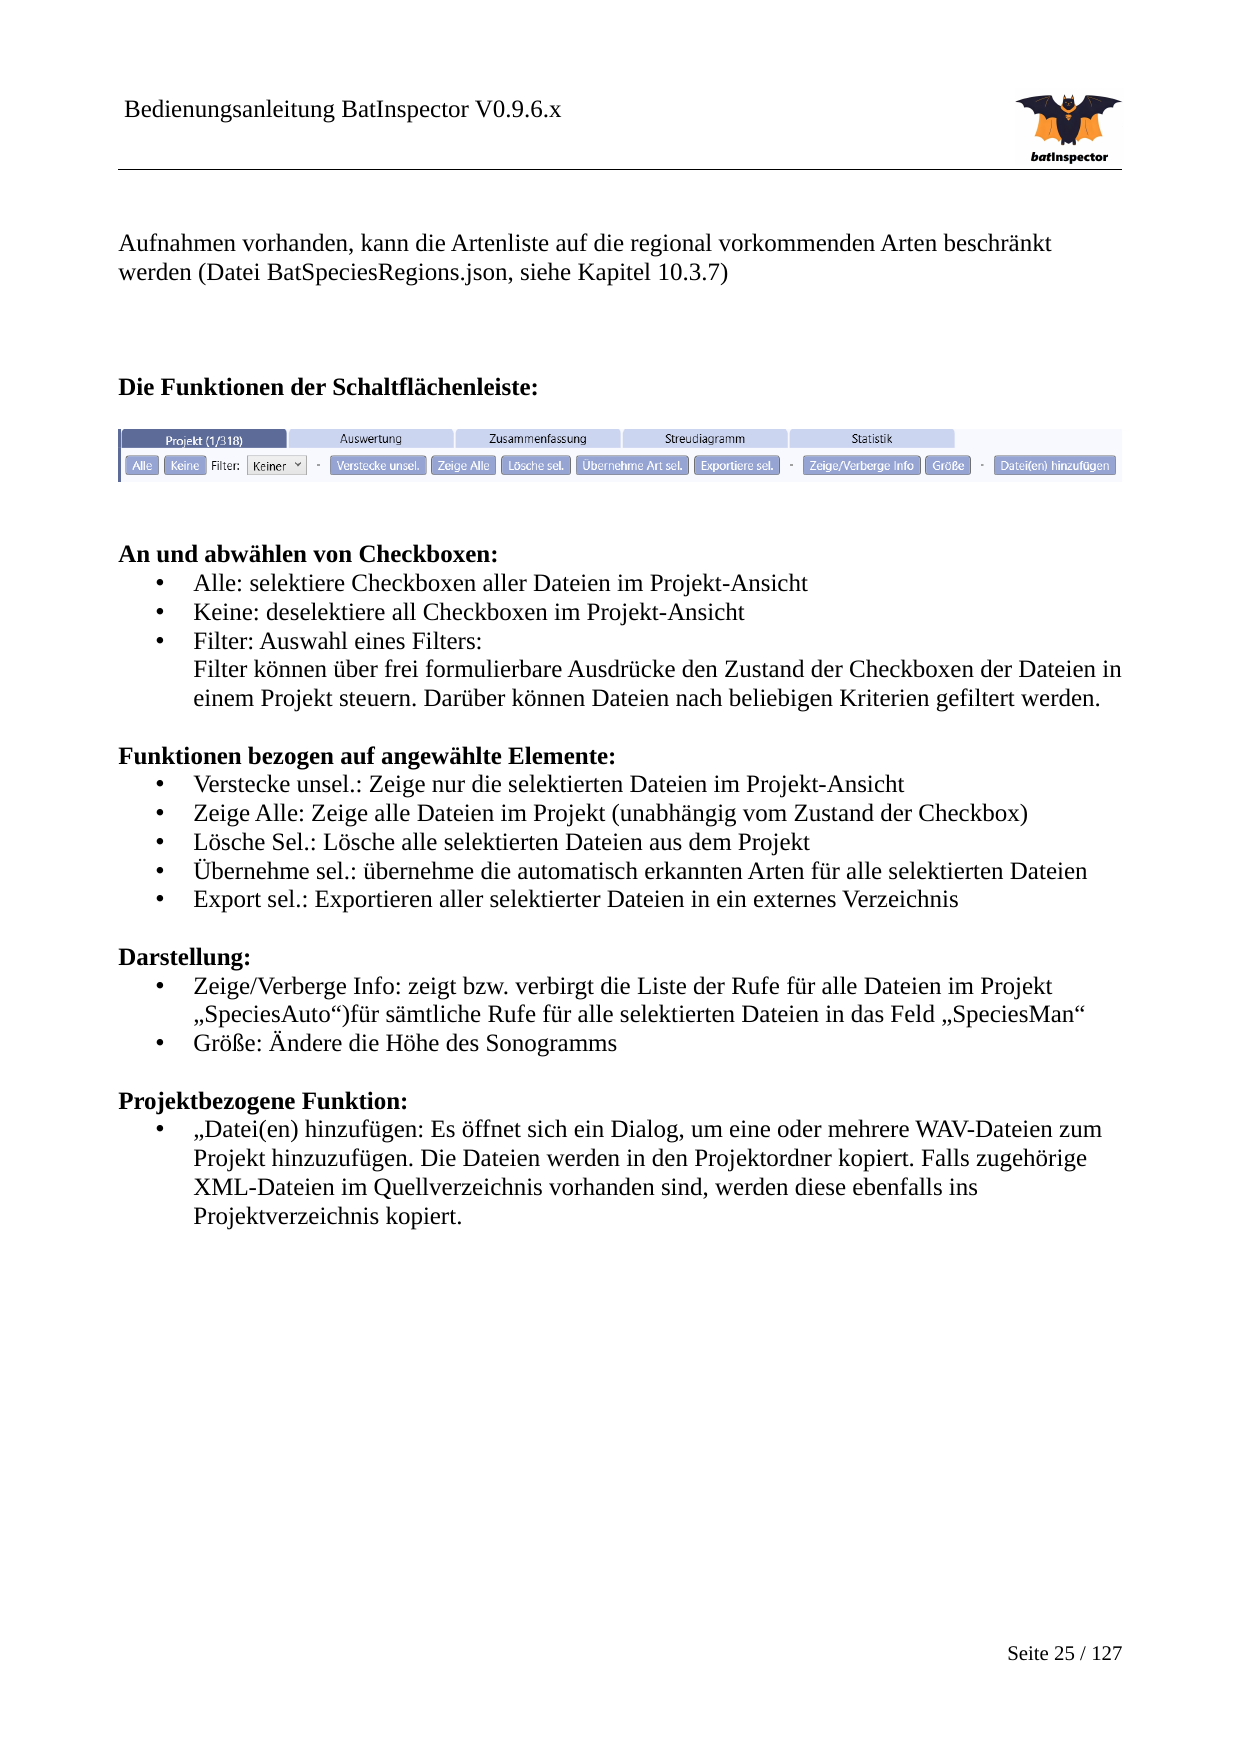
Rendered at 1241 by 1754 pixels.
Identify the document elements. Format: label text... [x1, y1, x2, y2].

list Größe: Ändere die Höhe des Sonogramms [156, 1028, 1122, 1057]
list Übernehme sel.: übernehme die automatisch erkannten Arten für alle selektierten Dateien [156, 856, 1122, 884]
text An und abwählen von Checkboxen: [118, 539, 1122, 568]
list Zeige/Verberge Info: zeigt bzw. verbirgt die Liste der Rufe für alle Dateien im Projekt „SpeciesAuto“)für sämtliche Rufe für alle selektierten Dateien in das Feld „SpeciesMan“ [156, 971, 1122, 1028]
text Die Funktionen der Schaltflächenleiste: [118, 372, 1122, 401]
list Zeige Alle: Zeige alle Dateien im Projekt (unabhängig vom Zustand der Checkbox) [156, 798, 1122, 827]
list Verstecke unsel.: Zeige nur die selektierten Dateien im Projekt-Ansicht [156, 769, 1122, 798]
list Alle: selektiere Checkboxen aller Dateien im Projekt-Ansicht [156, 568, 1122, 597]
list Filter: Auswahl eines Filters: Filter können über frei formulierbare Ausdrücke den Zustand der Checkboxen der Dateien in einem Projekt steuern. Darüber können Dateien nach beliebigen Kriterien gefiltert werden. [156, 626, 1122, 712]
picture [1015, 88, 1125, 165]
list Keine: deselektiere all Checkboxen im Projekt-Ansicht [156, 597, 1122, 626]
list Lösche Sel.: Lösche alle selektierten Dateien aus dem Projekt [156, 827, 1122, 856]
list Export sel.: Exportieren aller selektierter Dateien in ein externes Verzeichnis [156, 884, 1122, 913]
text Funktionen bezogen auf angewählte Elemente: [118, 741, 1122, 769]
text Darstellung: [118, 942, 1122, 971]
list „Datei(en) hinzufügen: Es öffnet sich ein Dialog, um eine oder mehrere WAV-Dateien zum Projekt hinzuzufügen. Die Dateien werden in den Projektordner kopiert. Falls zugehörige XML-Dateien im Quellverzeichnis vorhanden sind, werden diese ebenfalls ins Projektverzeichnis kopiert. [156, 1114, 1122, 1229]
text Projektbezogene Funktion: [118, 1086, 1122, 1114]
picture [118, 429, 1123, 482]
text Aufnahmen vorhanden, kann die Artenliste auf die regional vorkommenden Arten beschränkt werden (Datei BatSpeciesRegions.json, siehe Kapitel 10.3.7) [118, 228, 1122, 286]
